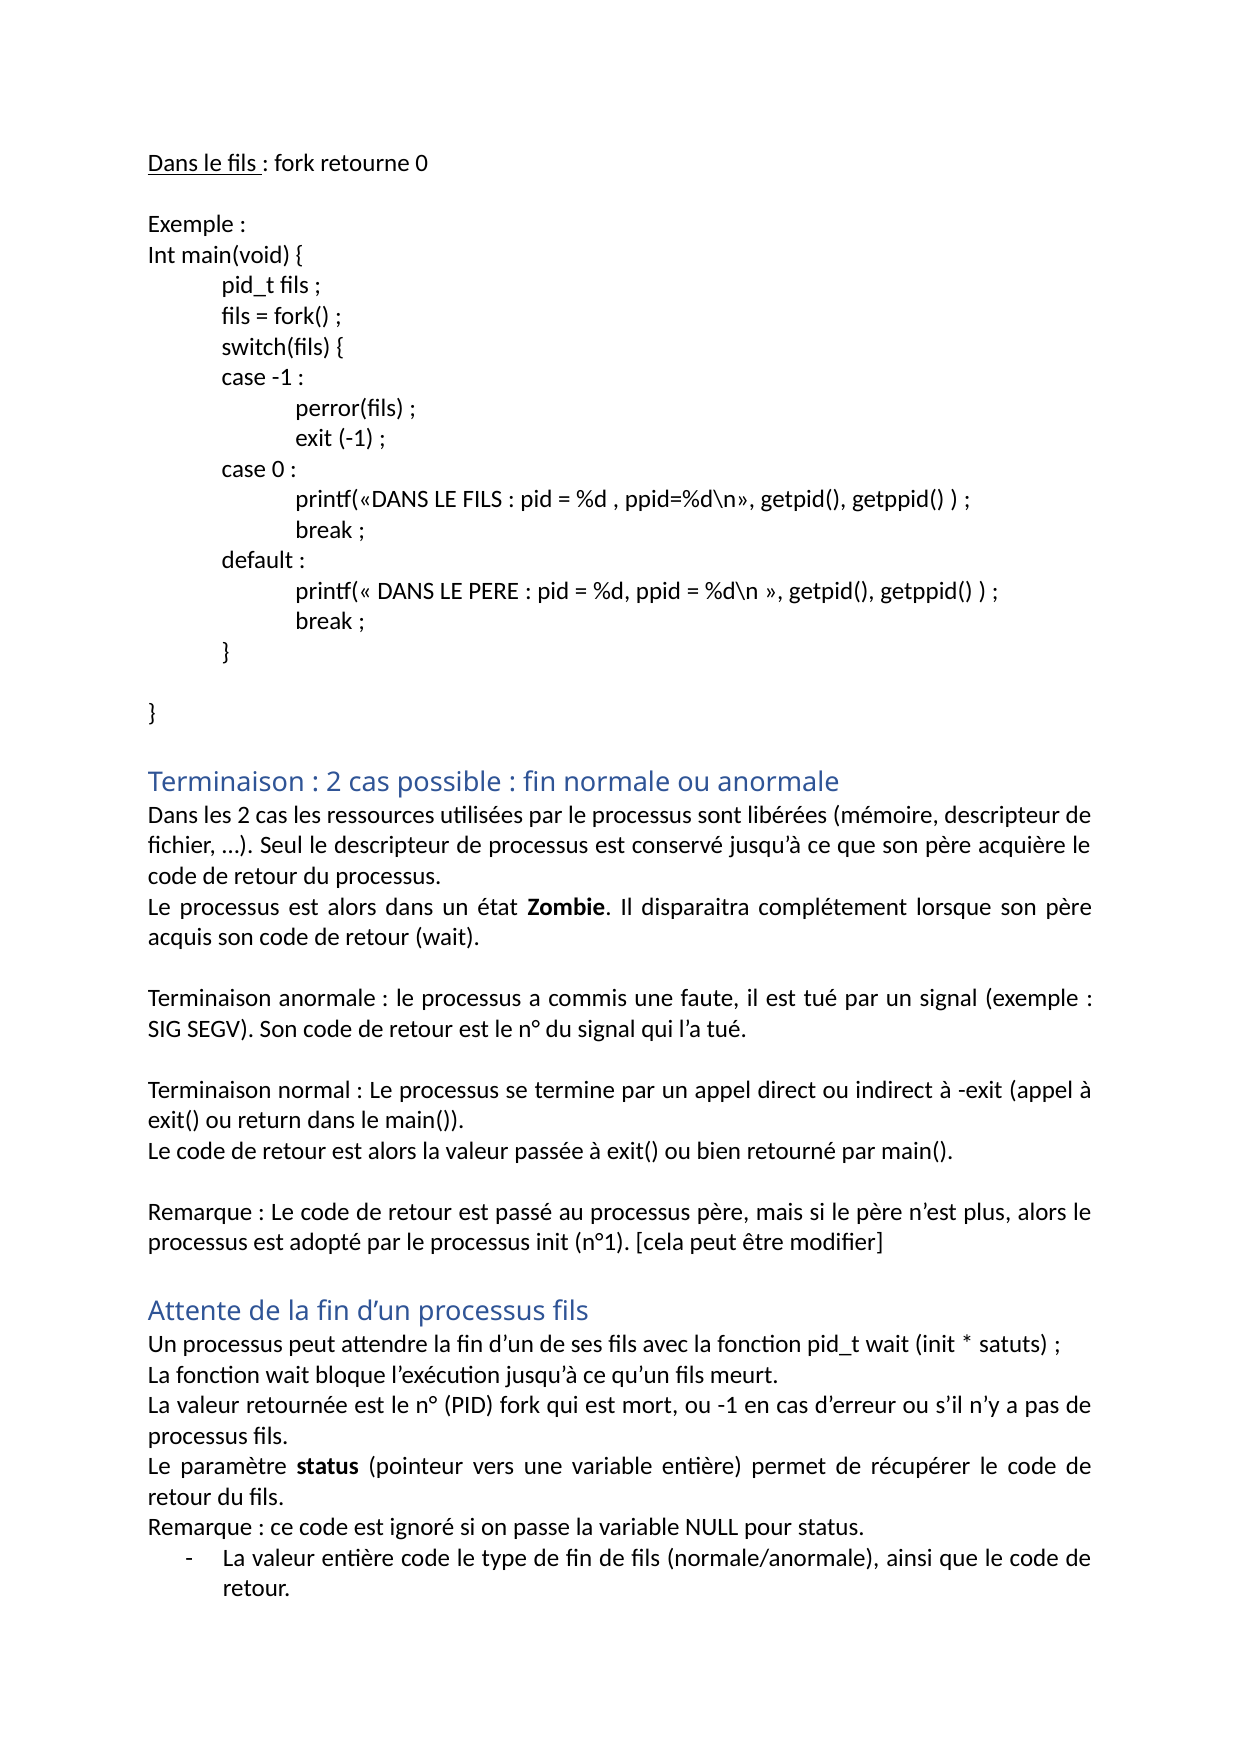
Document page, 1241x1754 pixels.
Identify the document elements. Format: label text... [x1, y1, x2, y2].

text La fonction wait bloque l’exécution jusqu’à ce qu’un fils meurt. [148, 1359, 1093, 1389]
text Le code de retour est alors la valeur passée à exit() ou bien retourné par main(). [148, 1135, 1093, 1165]
text case -1 : [148, 361, 1093, 392]
subtitle Terminaison : 2 cas possible : fin normale ou anormale [148, 762, 1093, 799]
text perror(fils) ; [148, 392, 1093, 422]
text fils = fork() ; [148, 300, 1093, 331]
text } [148, 697, 1093, 727]
text pid_t fils ; [148, 270, 1093, 300]
list La valeur entière code le type de fin de fils (normale/anormale), ainsi que le code de retour. [185, 1542, 1093, 1603]
text default : [148, 544, 1093, 575]
text Remarque : ce code est ignoré si on passe la variable NULL pour status. [148, 1512, 1093, 1542]
text Dans le fils : fork retourne 0 [148, 148, 1093, 178]
text break ; [148, 605, 1093, 636]
text Dans les 2 cas les ressources utilisées par le processus sont libérées (mémoire, descripteur de fichier, …). Seul le descripteur de processus est conservé jusqu’à ce que son père acquière le code de retour du processus. [148, 799, 1093, 891]
text Un processus peut attendre la fin d’un de ses fils avec la fonction pid_t wait (init * satuts) ; [148, 1328, 1093, 1359]
text Int main(void) { [148, 239, 1093, 270]
text printf(«DANS LE FILS : pid = %d , ppid=%d\n», getpid(), getppid() ) ; [148, 483, 1093, 514]
text La valeur retournée est le n° (PID) fork qui est mort, ou -1 en cas d’erreur ou s’il n’y a pas de processus fils. [148, 1389, 1093, 1451]
text Exemple : [148, 209, 1093, 239]
text Terminaison anormale : le processus a commis une faute, il est tué par un signal (exemple : SIG SEGV). Son code de retour est le n° du signal qui l’a tué. [148, 982, 1093, 1043]
subtitle Attente de la fin d’un processus fils [148, 1292, 1093, 1328]
text break ; [148, 514, 1093, 544]
text Terminaison normal : Le processus se termine par un appel direct ou indirect à -exit (appel à exit() ou return dans le main()). [148, 1074, 1093, 1135]
text } [148, 636, 1093, 666]
text switch(fils) { [148, 331, 1093, 361]
text exit (-1) ; [221, 422, 1093, 453]
text Le processus est alors dans un état Zombie. Il disparaitra complétement lorsque son père acquis son code de retour (wait). [148, 891, 1093, 952]
text printf(« DANS LE PERE : pid = %d, ppid = %d\n », getpid(), getppid() ) ; [148, 575, 1093, 605]
text Remarque : Le code de retour est passé au processus père, mais si le père n’est plus, alors le processus est adopté par le processus init (n°1). [cela peut être modifier] [148, 1196, 1093, 1257]
text Le paramètre status (pointeur vers une variable entière) permet de récupérer le code de retour du fils. [148, 1451, 1093, 1512]
text case 0 : [148, 453, 1093, 483]
